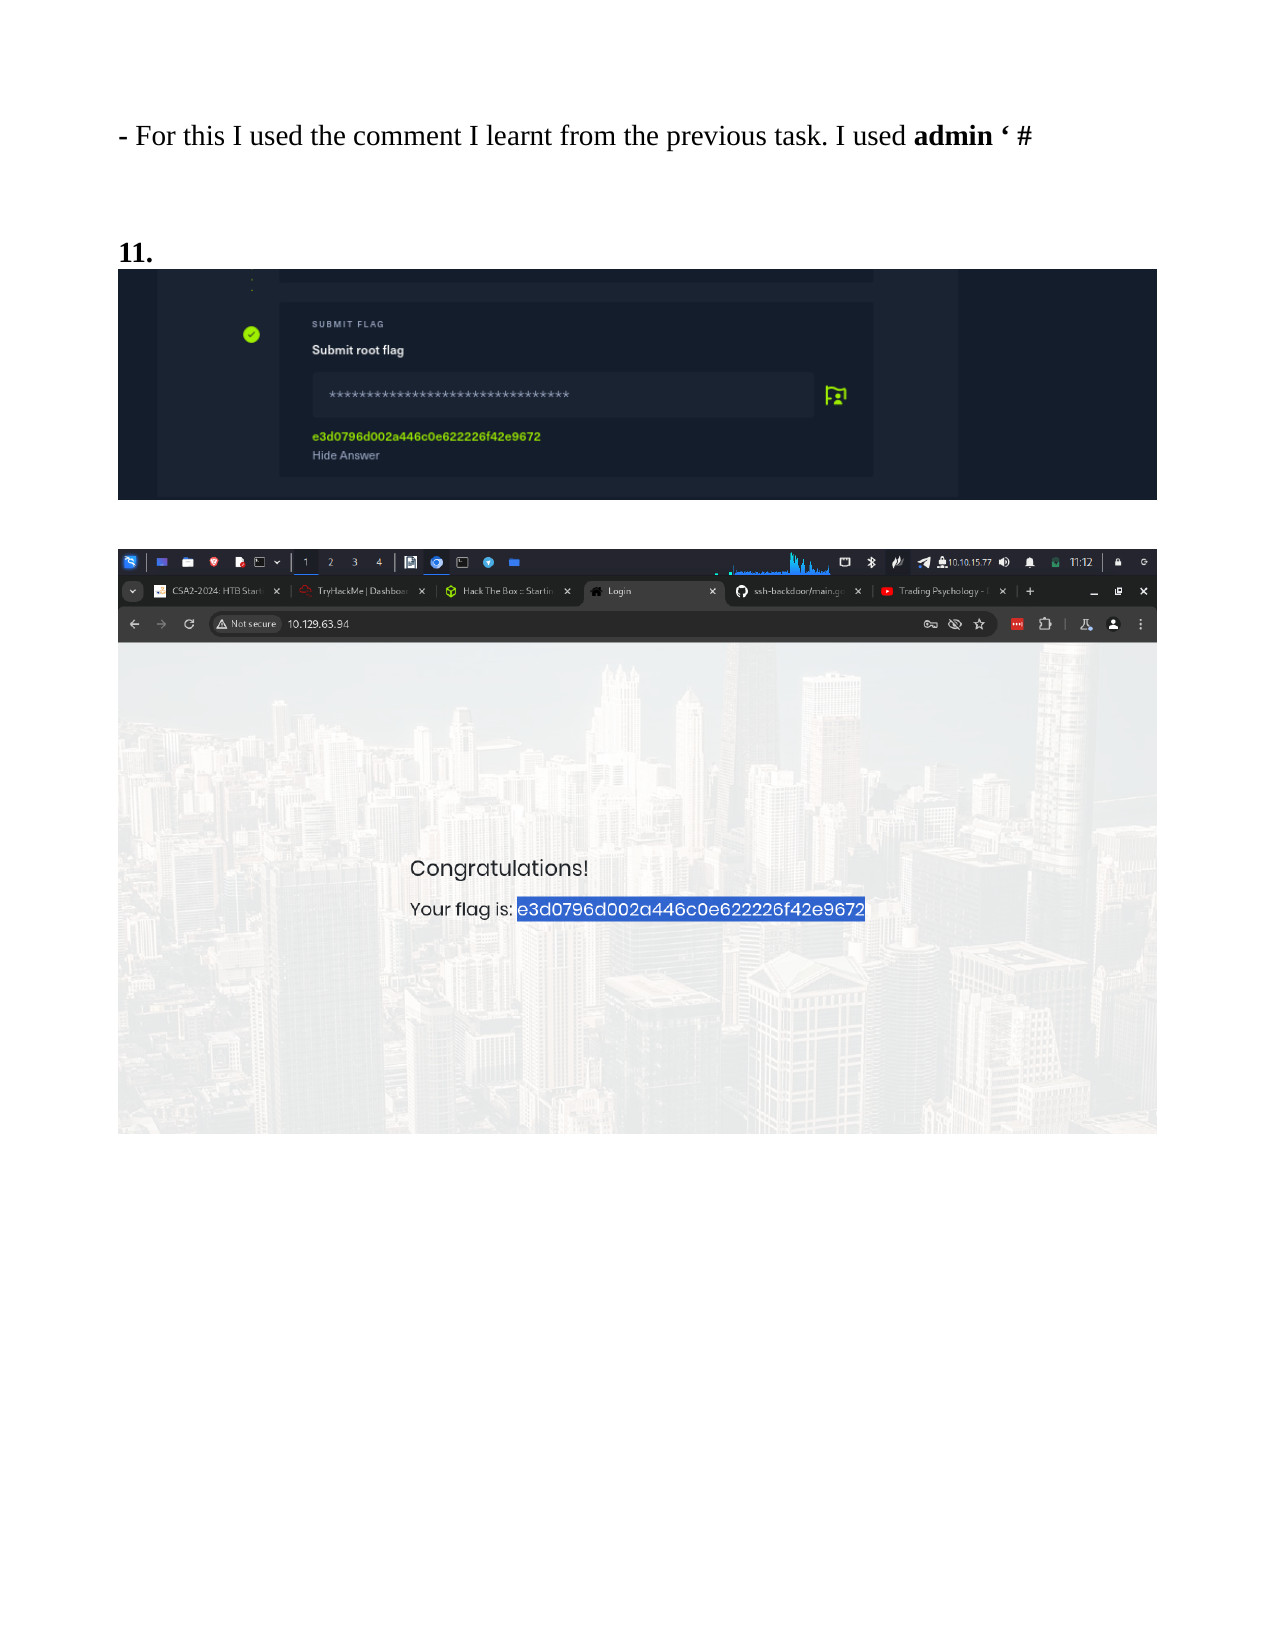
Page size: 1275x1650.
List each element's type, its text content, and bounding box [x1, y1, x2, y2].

picture [118, 269, 1157, 500]
picture [118, 549, 1157, 1134]
text - For this I used the comment I learnt from the previous task. I used admin ‘ # [118, 118, 1157, 152]
text 11. [118, 236, 1157, 269]
